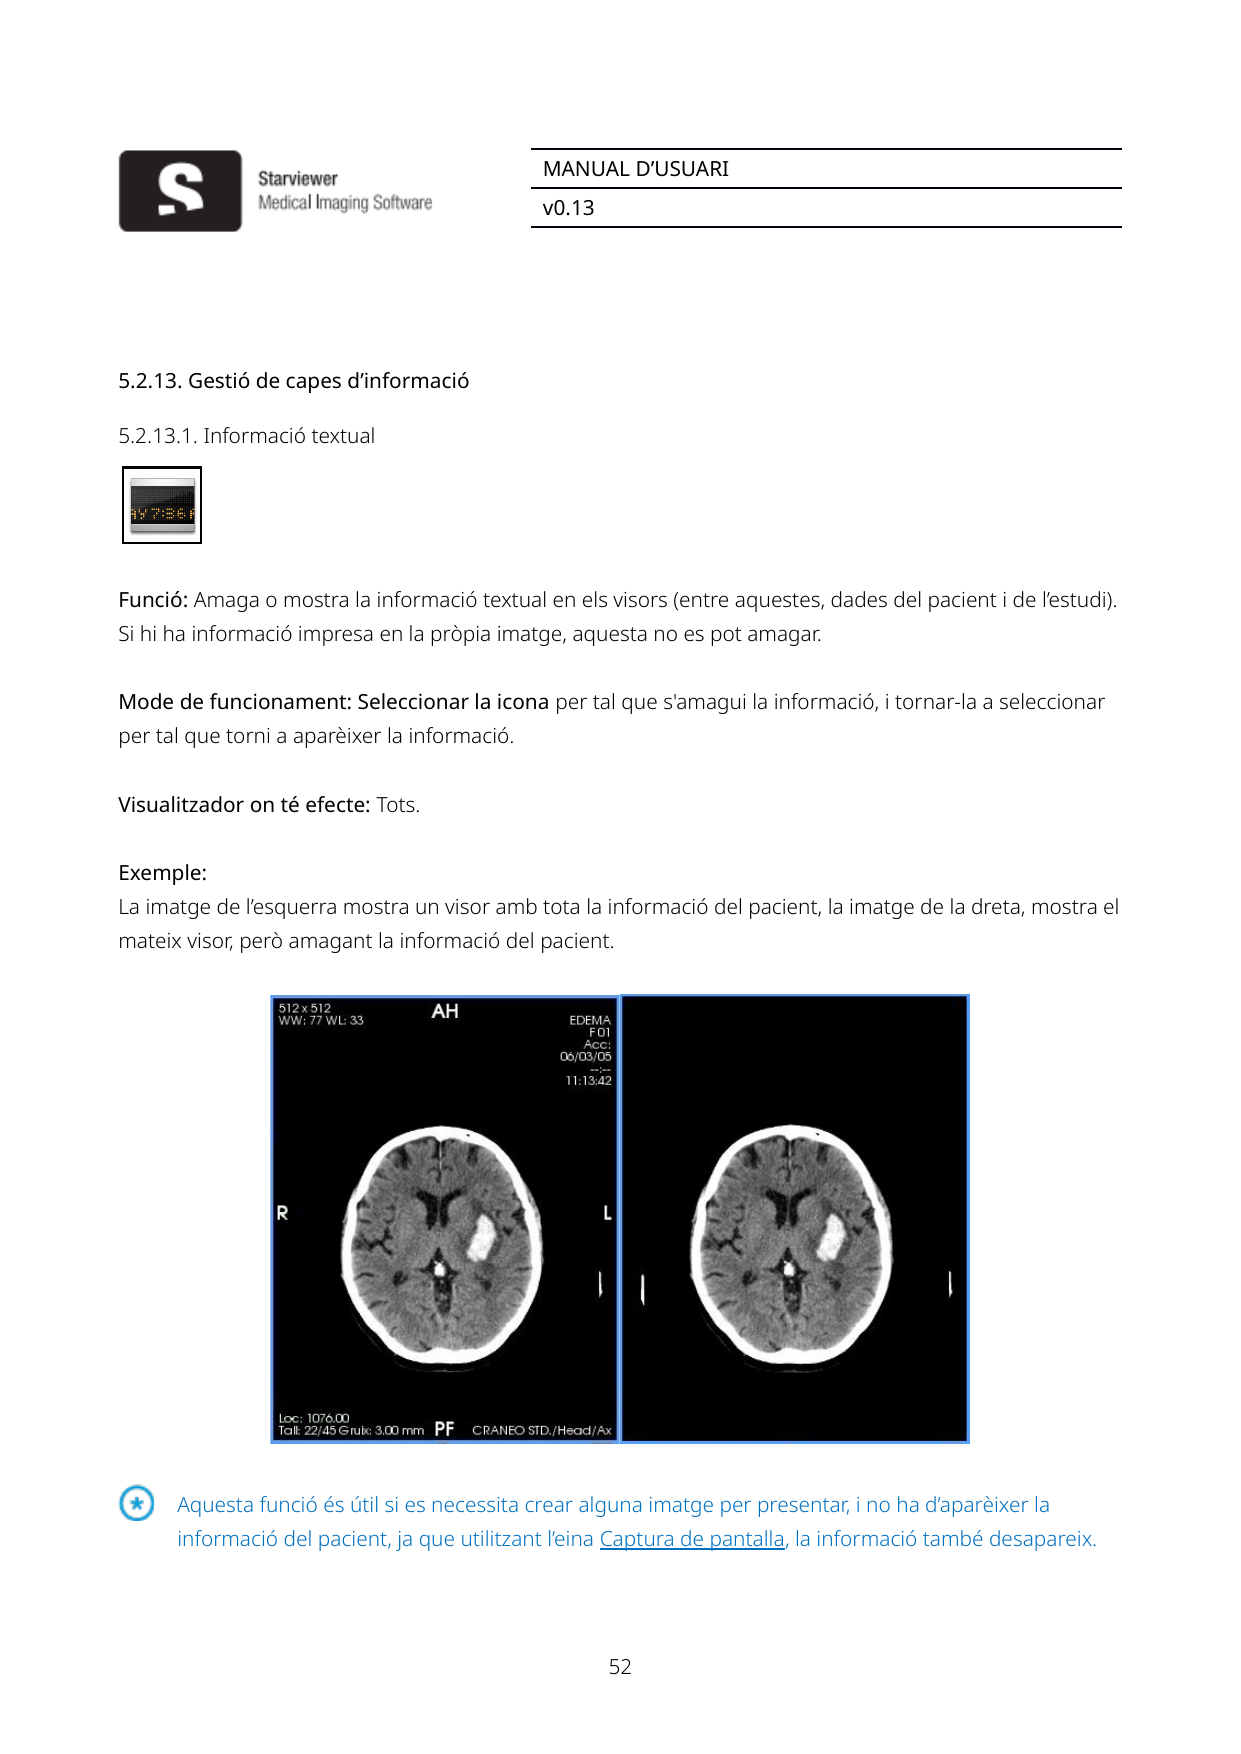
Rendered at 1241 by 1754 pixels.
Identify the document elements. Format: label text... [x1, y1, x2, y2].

text Visualitzador on té efecte: Tots. [118, 790, 1122, 818]
subtitle Gestió de capes d’informació [118, 366, 1122, 395]
text Funció: Amaga o mostra la informació textual en els visors (entre aquestes, dades del pacient i de l’estudi). Si hi ha informació impresa en la pròpia imatge, aquesta no es pot amagar. [118, 585, 1122, 648]
text La imatge de l’esquerra mostra un visor amb tota la informació del pacient, la imatge de la dreta, mostra el mateix visor, però amagant la informació del pacient. [118, 892, 1122, 954]
table_header Aquesta funció és útil si es necessita crear alguna imatge per presentar, i no ha d’aparèixer la informació del pacient, ja que utilitzant l’eina Captura de pantalla, la informació també desapareix. [166, 1484, 1121, 1552]
text Exemple: [118, 858, 1122, 886]
picture [270, 994, 970, 1444]
table_header [124, 1491, 150, 1517]
subtitle Informació textual [118, 421, 1122, 450]
picture [128, 471, 197, 539]
table_header [107, 1484, 166, 1552]
text Mode de funcionament: Seleccionar la icona per tal que s'amagui la informació, i tornar-la a seleccionar per tal que torni a aparèixer la informació. [118, 687, 1122, 750]
